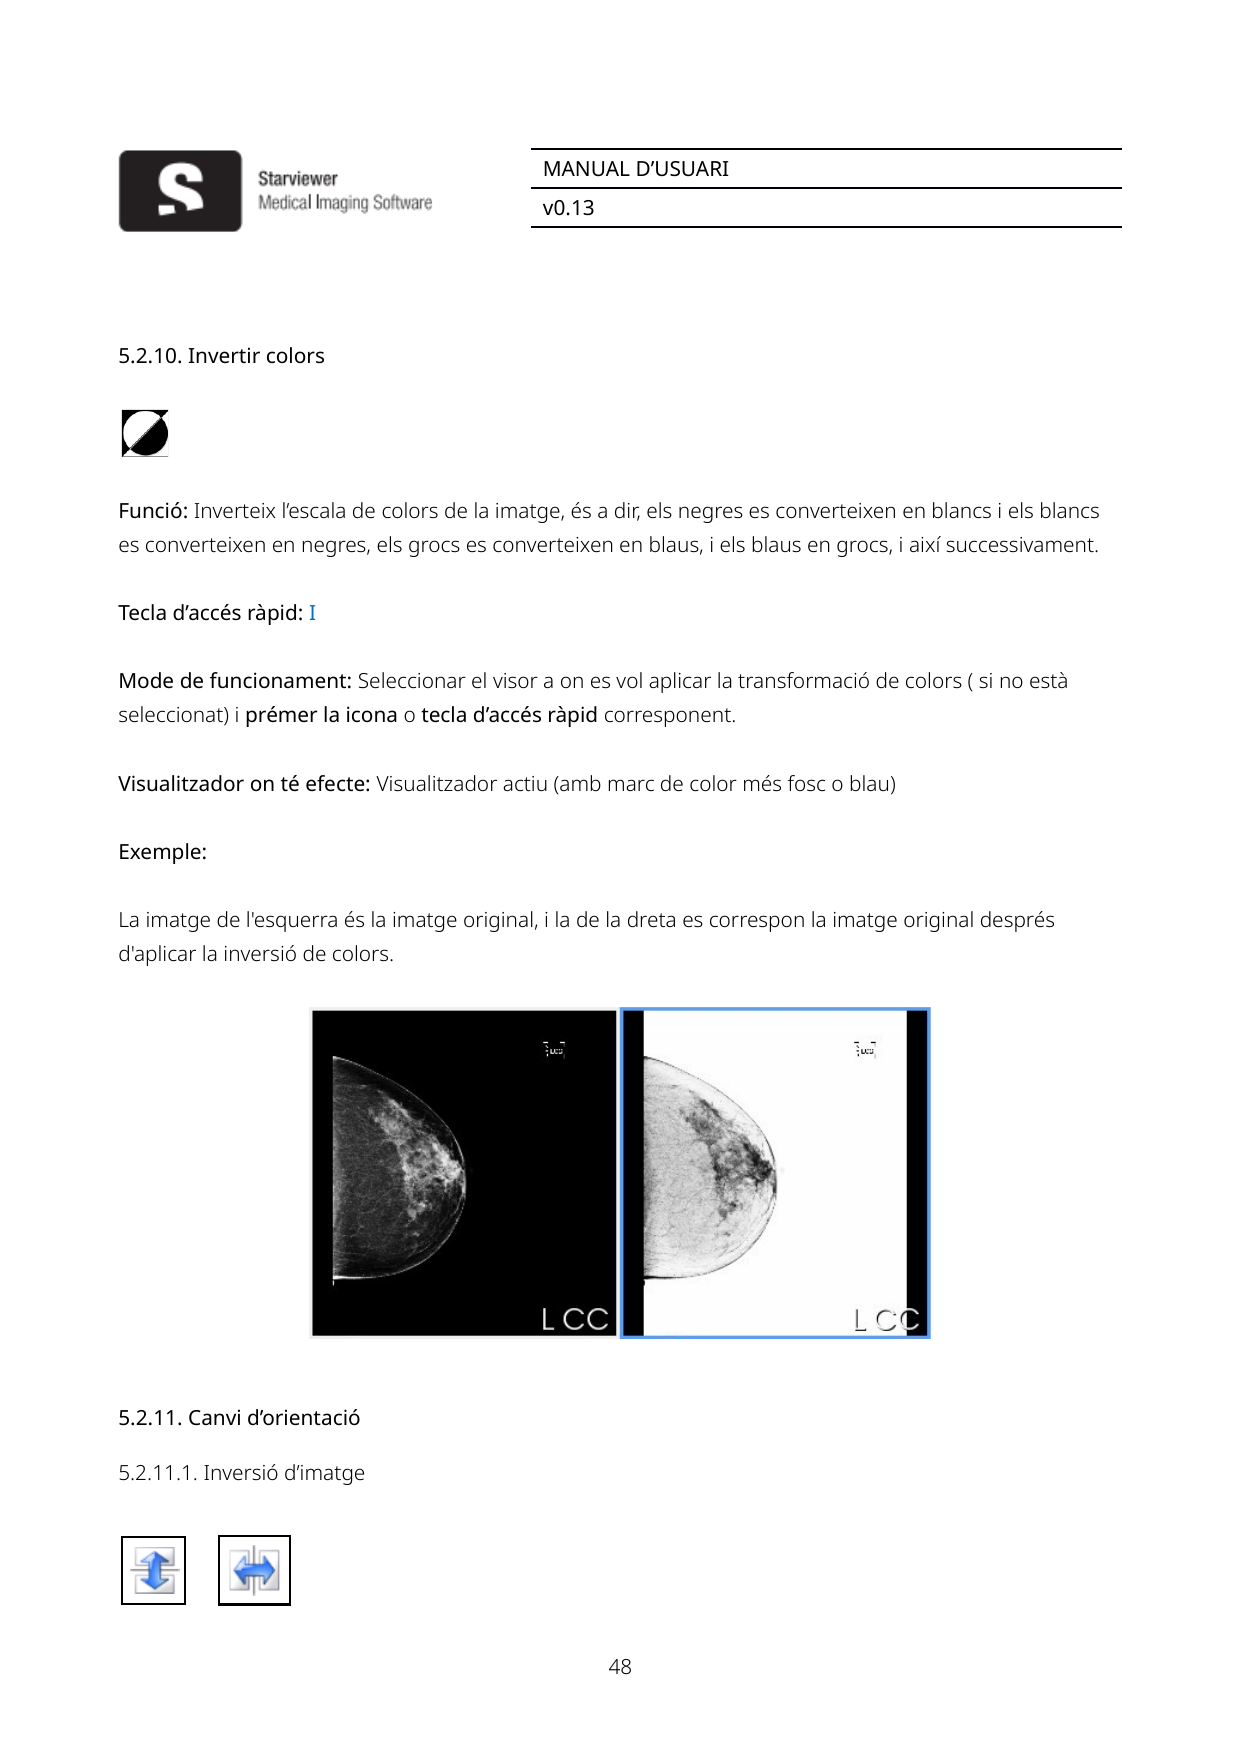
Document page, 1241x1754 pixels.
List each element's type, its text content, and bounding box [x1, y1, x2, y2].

subtitle Canvi d’orientació [118, 1403, 1122, 1431]
text Exemple: [118, 837, 1122, 865]
text Tecla d’accés ràpid: I [118, 598, 1122, 627]
picture [309, 1007, 932, 1339]
picture [130, 1547, 180, 1594]
text La imatge de l'esquerra és la imatge original, i la de la dreta es correspon la imatge original després d'aplicar la inversió de colors. [118, 905, 1122, 967]
subtitle Inversió d’imatge [118, 1458, 1122, 1486]
text Mode de funcionament: Seleccionar el visor a on es vol aplicar la transformació de colors ( si no està seleccionat) i prémer la icona o tecla d’accés ràpid corresponent. [118, 666, 1122, 729]
picture [121, 409, 169, 457]
subtitle Invertir colors [118, 341, 1122, 370]
text Visualitzador on té efecte: Visualitzador actiu (amb marc de color més fosc o blau) [118, 769, 1122, 797]
text Funció: Inverteix l’escala de colors de la imatge, és a dir, els negres es converteixen en blancs i els blancs es converteixen en negres, els grocs es converteixen en blaus, i els blaus en grocs, i així successivament. [118, 496, 1122, 559]
picture [229, 1545, 280, 1596]
